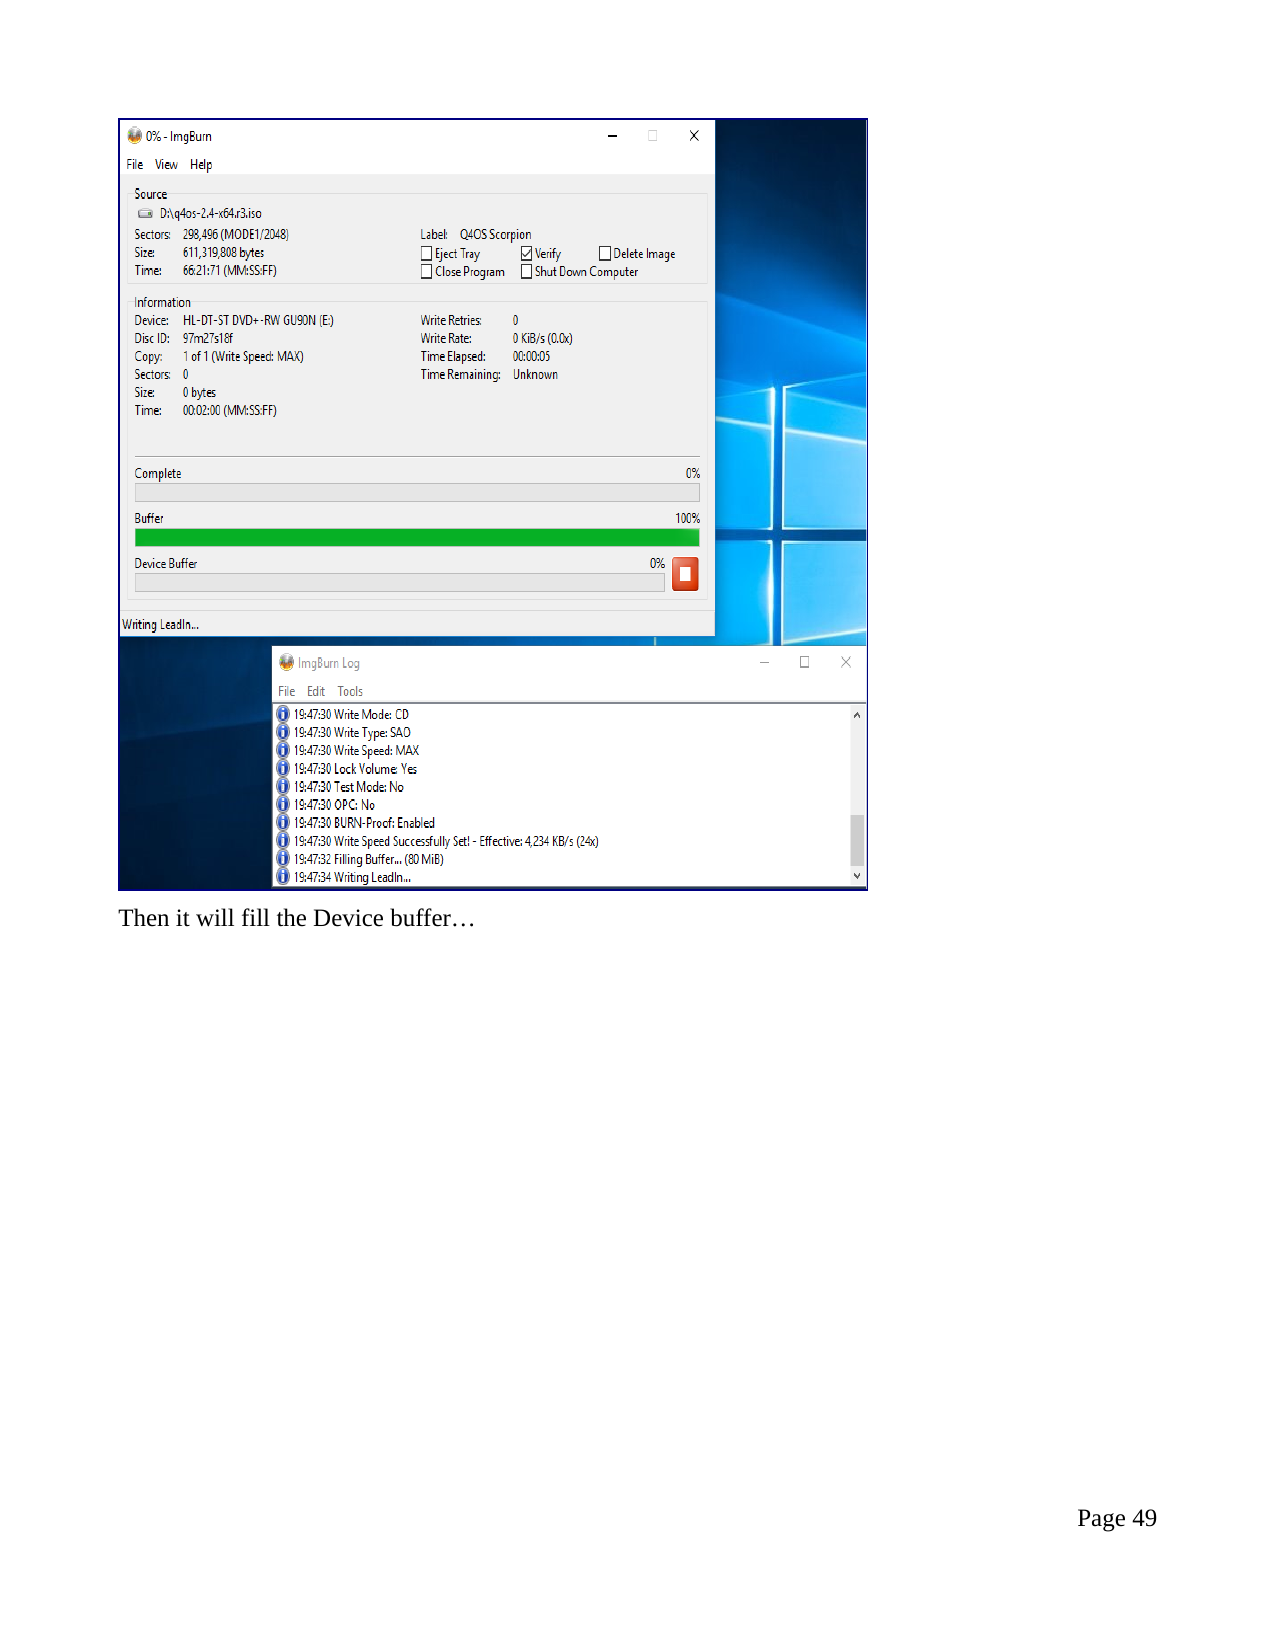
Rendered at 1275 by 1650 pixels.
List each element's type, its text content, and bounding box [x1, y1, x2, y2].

picture [120, 120, 867, 889]
text Then it will fill the Device buffer… [118, 903, 1157, 932]
